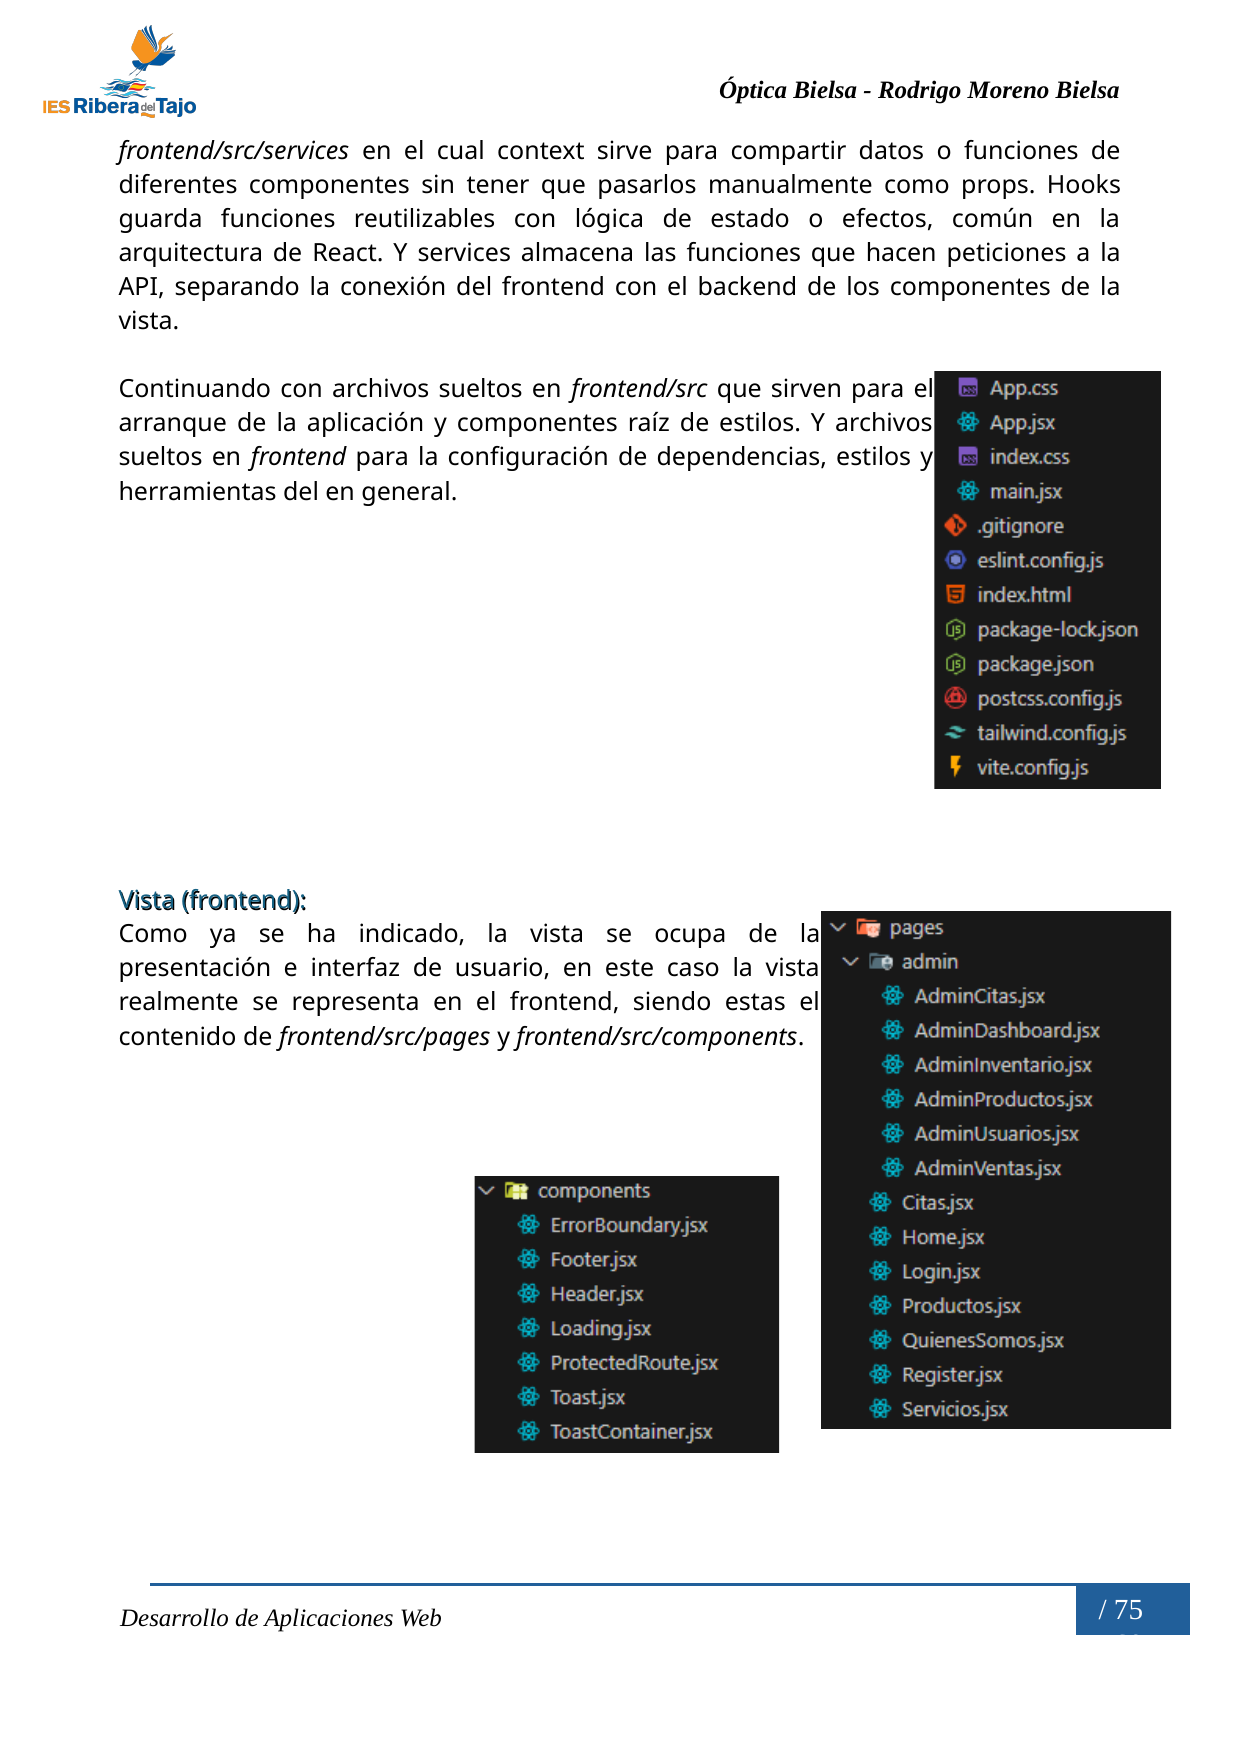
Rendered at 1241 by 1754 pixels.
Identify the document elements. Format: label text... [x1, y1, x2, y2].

text Continuando con archivos sueltos en frontend/src que sirven para el arranque de la aplicación y componentes raíz de estilos. Y archivos sueltos en frontend para la configuración de dependencias, estilos y herramientas del en general. [118, 371, 934, 507]
text frontend/src/services en el cual context sirve para compartir datos o funciones de diferentes componentes sin tener que pasarlos manualmente como props. Hooks guarda funciones reutilizables con lógica de estado o efectos, común en la arquitectura de React. Y services almacena las funciones que hacen peticiones a la API, separando la conexión del frontend con el backend de los componentes de la vista. [118, 132, 1122, 337]
text Como ya se ha indicado, la vista se ocupa de la presentación e interfaz de usuario, en este caso la vista realmente se representa en el frontend, siendo estas el contenido de frontend/src/pages y frontend/src/components. [118, 916, 821, 1052]
text Vista (frontend): [118, 882, 1122, 916]
